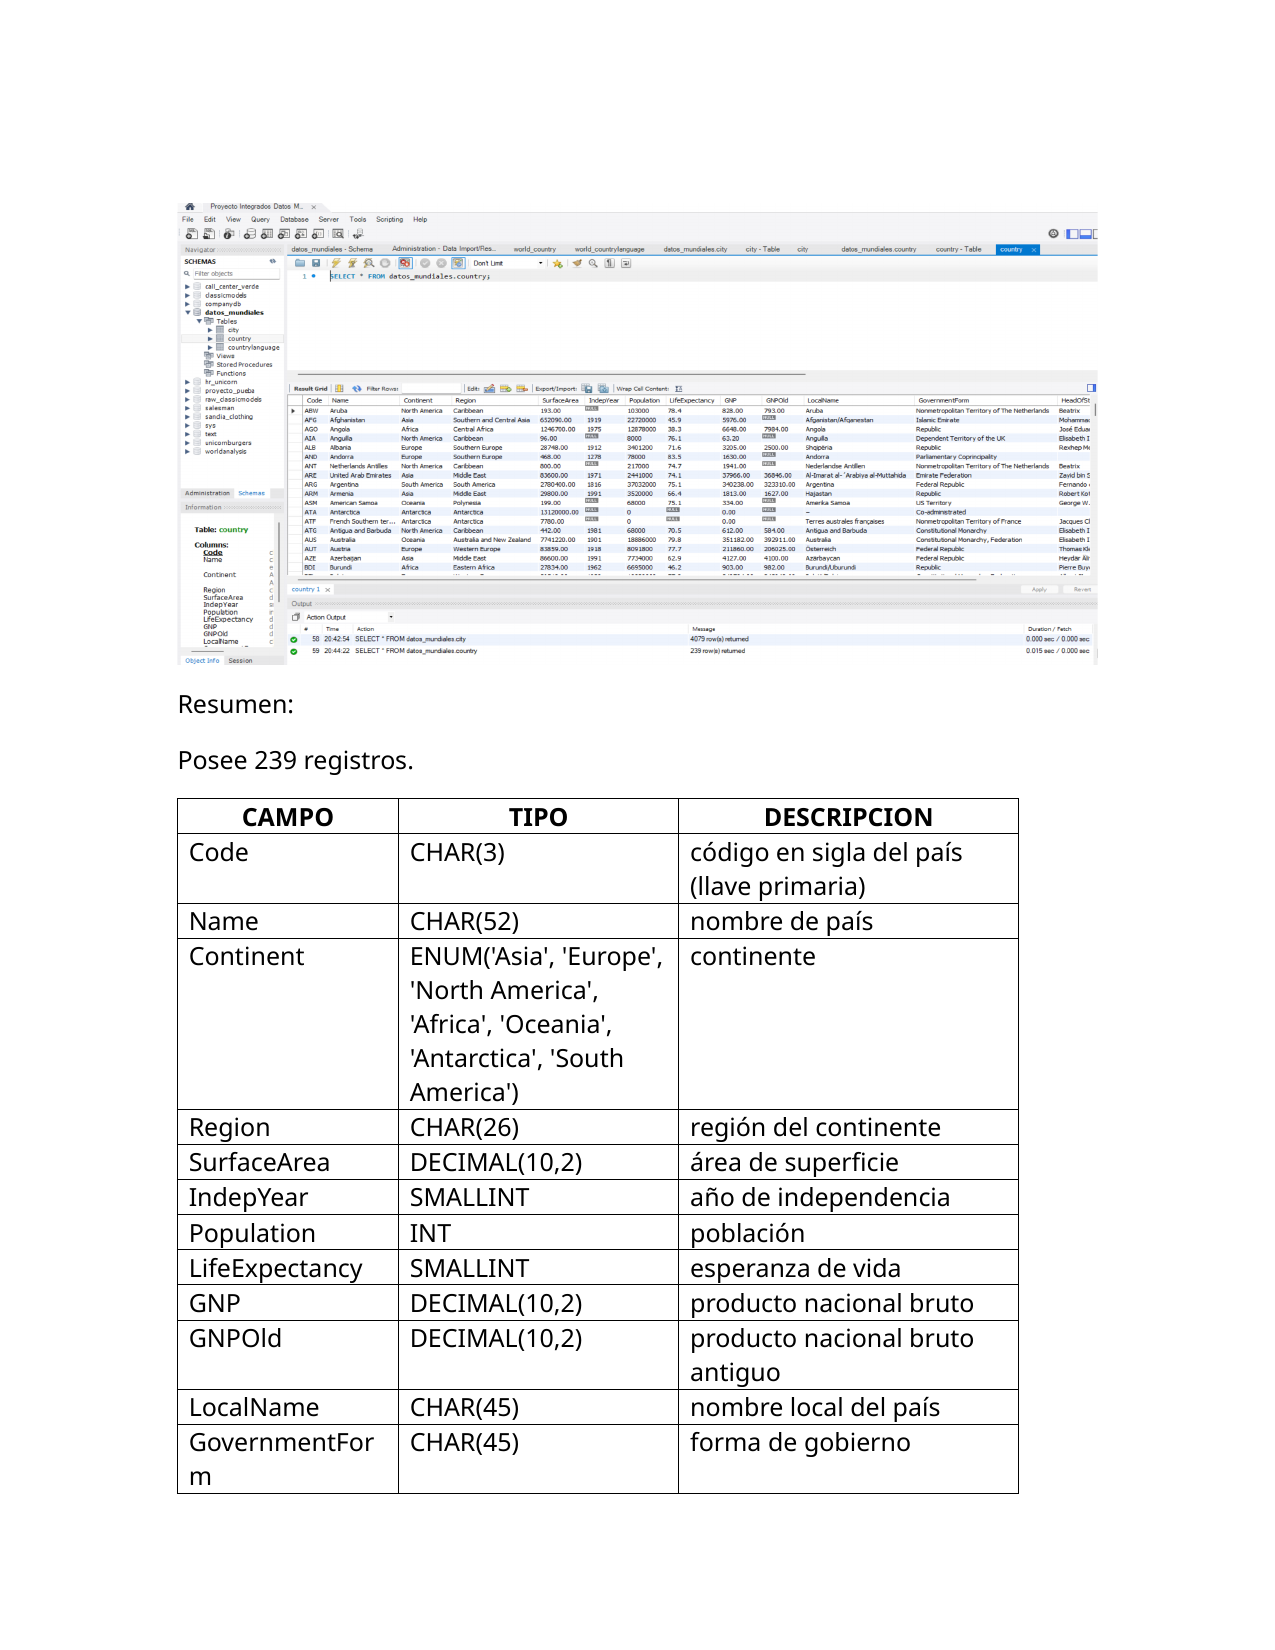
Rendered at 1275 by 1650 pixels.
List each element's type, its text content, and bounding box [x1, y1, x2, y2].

table_cell Region [178, 1110, 398, 1144]
table_cell región del continente [679, 1110, 1018, 1144]
table_cell población [679, 1215, 1018, 1249]
table_cell área de superficie [679, 1145, 1018, 1179]
table_cell esperanza de vida [679, 1250, 1018, 1284]
table_cell nombre de país [679, 904, 1018, 937]
table_cell CHAR(52) [399, 904, 678, 937]
text Resumen: [177, 686, 1098, 721]
table_cell CHAR(45) [399, 1425, 678, 1493]
table_cell GovernmentForm [178, 1425, 398, 1493]
table_cell ENUM('Asia', 'Europe', 'North America', 'Africa', 'Oceania', 'Antarctica', 'South America') [399, 939, 678, 1109]
table_cell continente [679, 939, 1018, 1109]
table_cell año de independencia [679, 1180, 1018, 1214]
table_cell Continent [178, 939, 398, 1109]
table_cell DECIMAL(10,2) [399, 1321, 678, 1389]
table_cell Code [178, 834, 398, 902]
table_header TIPO [399, 799, 678, 833]
table_cell producto nacional bruto antiguo [679, 1321, 1018, 1389]
table_header DESCRIPCION [679, 799, 1018, 833]
table_cell DECIMAL(10,2) [399, 1145, 678, 1179]
table_cell Population [178, 1215, 398, 1249]
table_header CAMPO [178, 799, 398, 833]
table_cell forma de gobierno [679, 1425, 1018, 1493]
table_cell LocalName [178, 1390, 398, 1424]
table_cell IndepYear [178, 1180, 398, 1214]
table_cell SMALLINT [399, 1250, 678, 1284]
table_cell Name [178, 904, 398, 937]
table_cell producto nacional bruto [679, 1285, 1018, 1319]
table_cell CHAR(45) [399, 1390, 678, 1424]
table_cell INT [399, 1215, 678, 1249]
table_cell GNP [178, 1285, 398, 1319]
table_cell SMALLINT [399, 1180, 678, 1214]
text Posee 239 registros. [177, 742, 1098, 776]
table_cell nombre local del país [679, 1390, 1018, 1424]
table_cell código en sigla del país (llave primaria) [679, 834, 1018, 902]
table_cell GNPOld [178, 1321, 398, 1389]
table_cell LifeExpectancy [178, 1250, 398, 1284]
table_cell SurfaceArea [178, 1145, 398, 1179]
table_cell CHAR(26) [399, 1110, 678, 1144]
table_cell CHAR(3) [399, 834, 678, 902]
table_cell DECIMAL(10,2) [399, 1285, 678, 1319]
